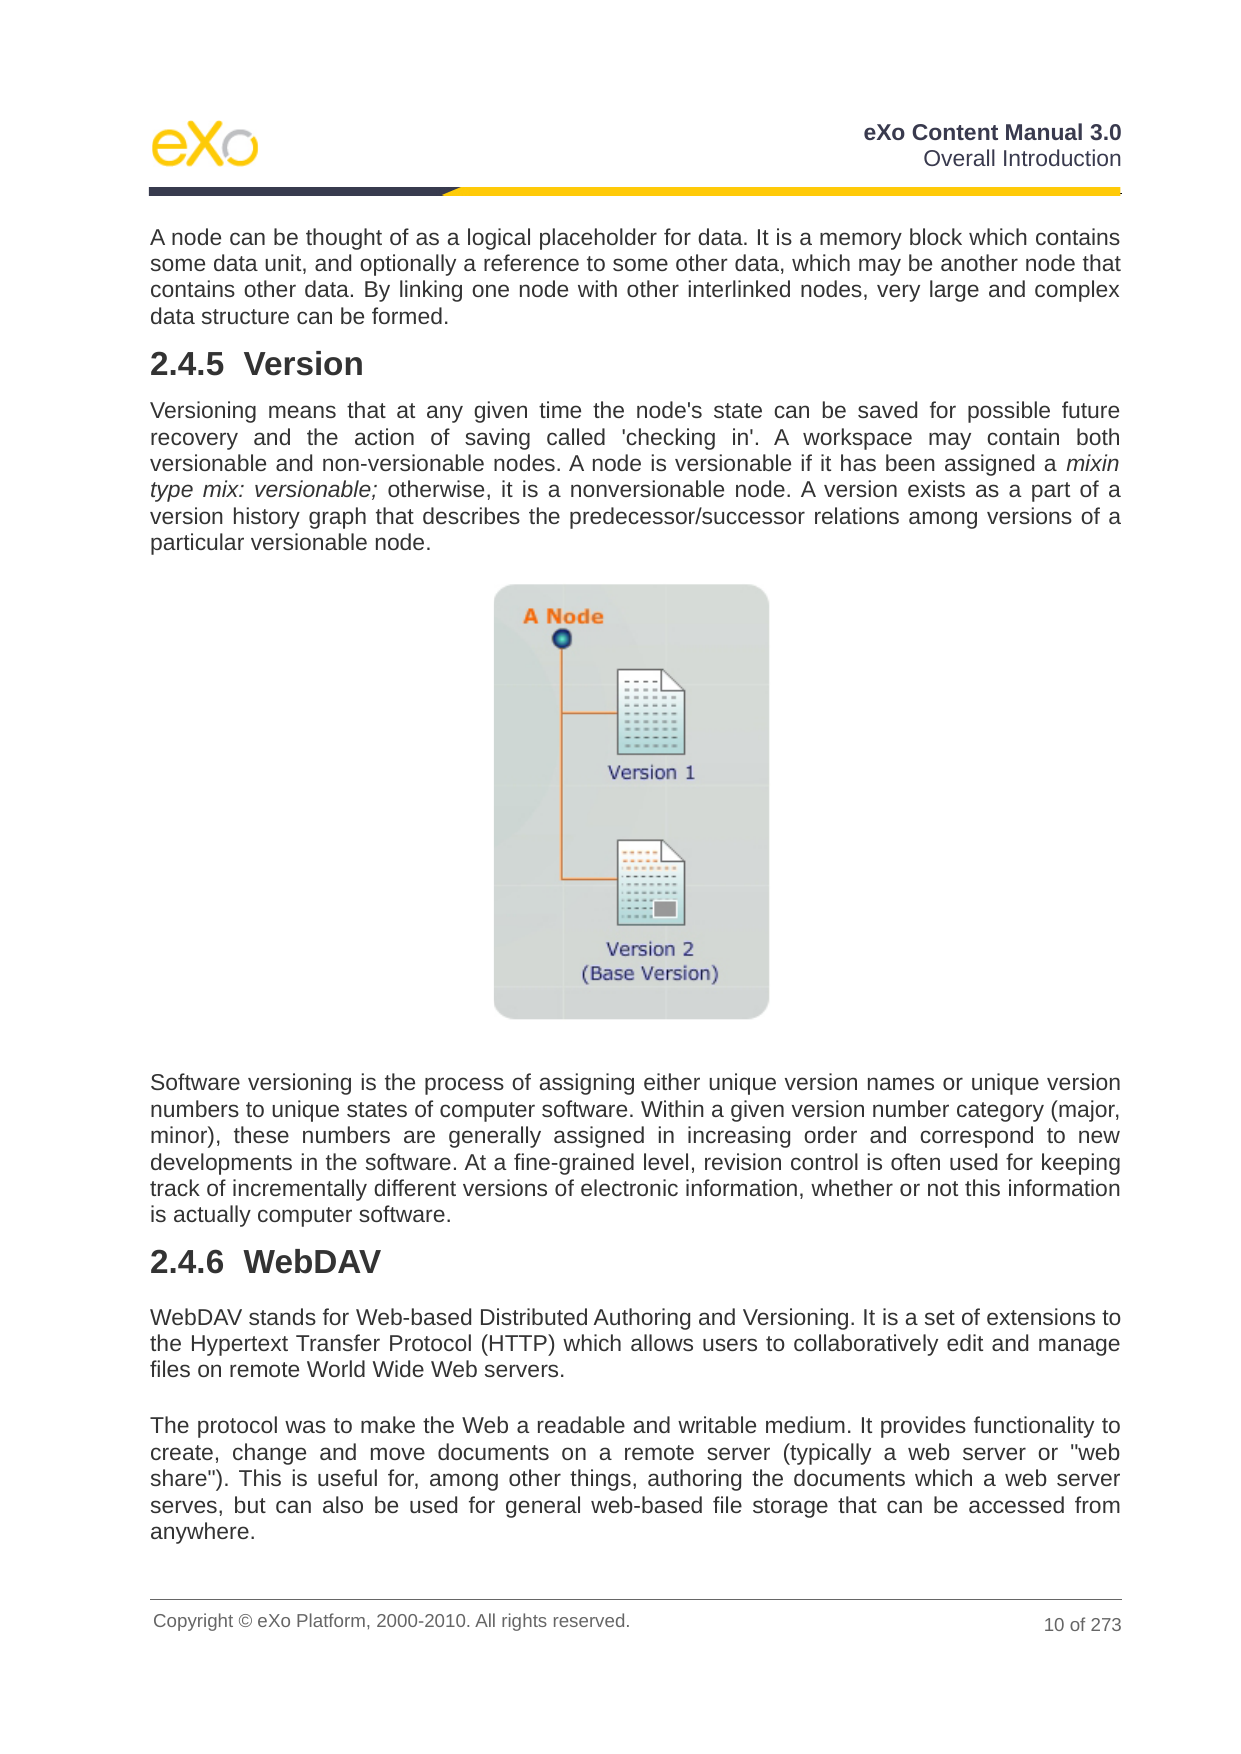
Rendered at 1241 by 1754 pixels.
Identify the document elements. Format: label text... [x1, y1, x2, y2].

picture [148, 187, 1121, 196]
text A node can be thought of as a logical placeholder for data. It is a memory block which contains some data unit, and optionally a reference to some other data, which may be another node that contains other data. By linking one node with other interlinked nodes, very large and complex data structure can be formed. [150, 223, 1122, 329]
text WebDAV stands for Web-based Distributed Authoring and Versioning. It is a set of extensions to the Hypertext Transfer Protocol (HTTP) which allows users to collaboratively edit and manage files on remote World Wide Web servers. [150, 1303, 1122, 1382]
subtitle Version [150, 344, 1122, 382]
picture [152, 120, 259, 167]
text Versioning means that at any given time the node's state can be saved for possible future recovery and the action of saving called 'checking in'. A workspace may contain both versionable and non-versionable nodes. A node is versionable if it has been assigned a mixin type mix: versionable; otherwise, it is a nonversionable node. A version exists as a part of a version history graph that describes the predecessor/successor relations among versions of a particular versionable node. [150, 397, 1122, 556]
text Software versioning is the process of assigning either unique version names or unique version numbers to unique states of computer software. Within a given version number category (major, minor), these numbers are generally assigned in increasing order and correspond to new developments in the software. At a fine-grained level, revision control is often used for keeping track of incrementally different versions of electronic information, whether or not this information is actually computer software. [150, 1069, 1122, 1227]
picture [493, 583, 771, 1021]
subtitle WebDAV [150, 1242, 1122, 1281]
text The protocol was to make the Web a readable and writable medium. It provides functionality to create, change and move documents on a remote server (typically a web server or "web share"). This is useful for, among other things, authoring the documents which a web server serves, but can also be used for general web-based file storage that can be accessed from anywhere. [150, 1412, 1122, 1544]
